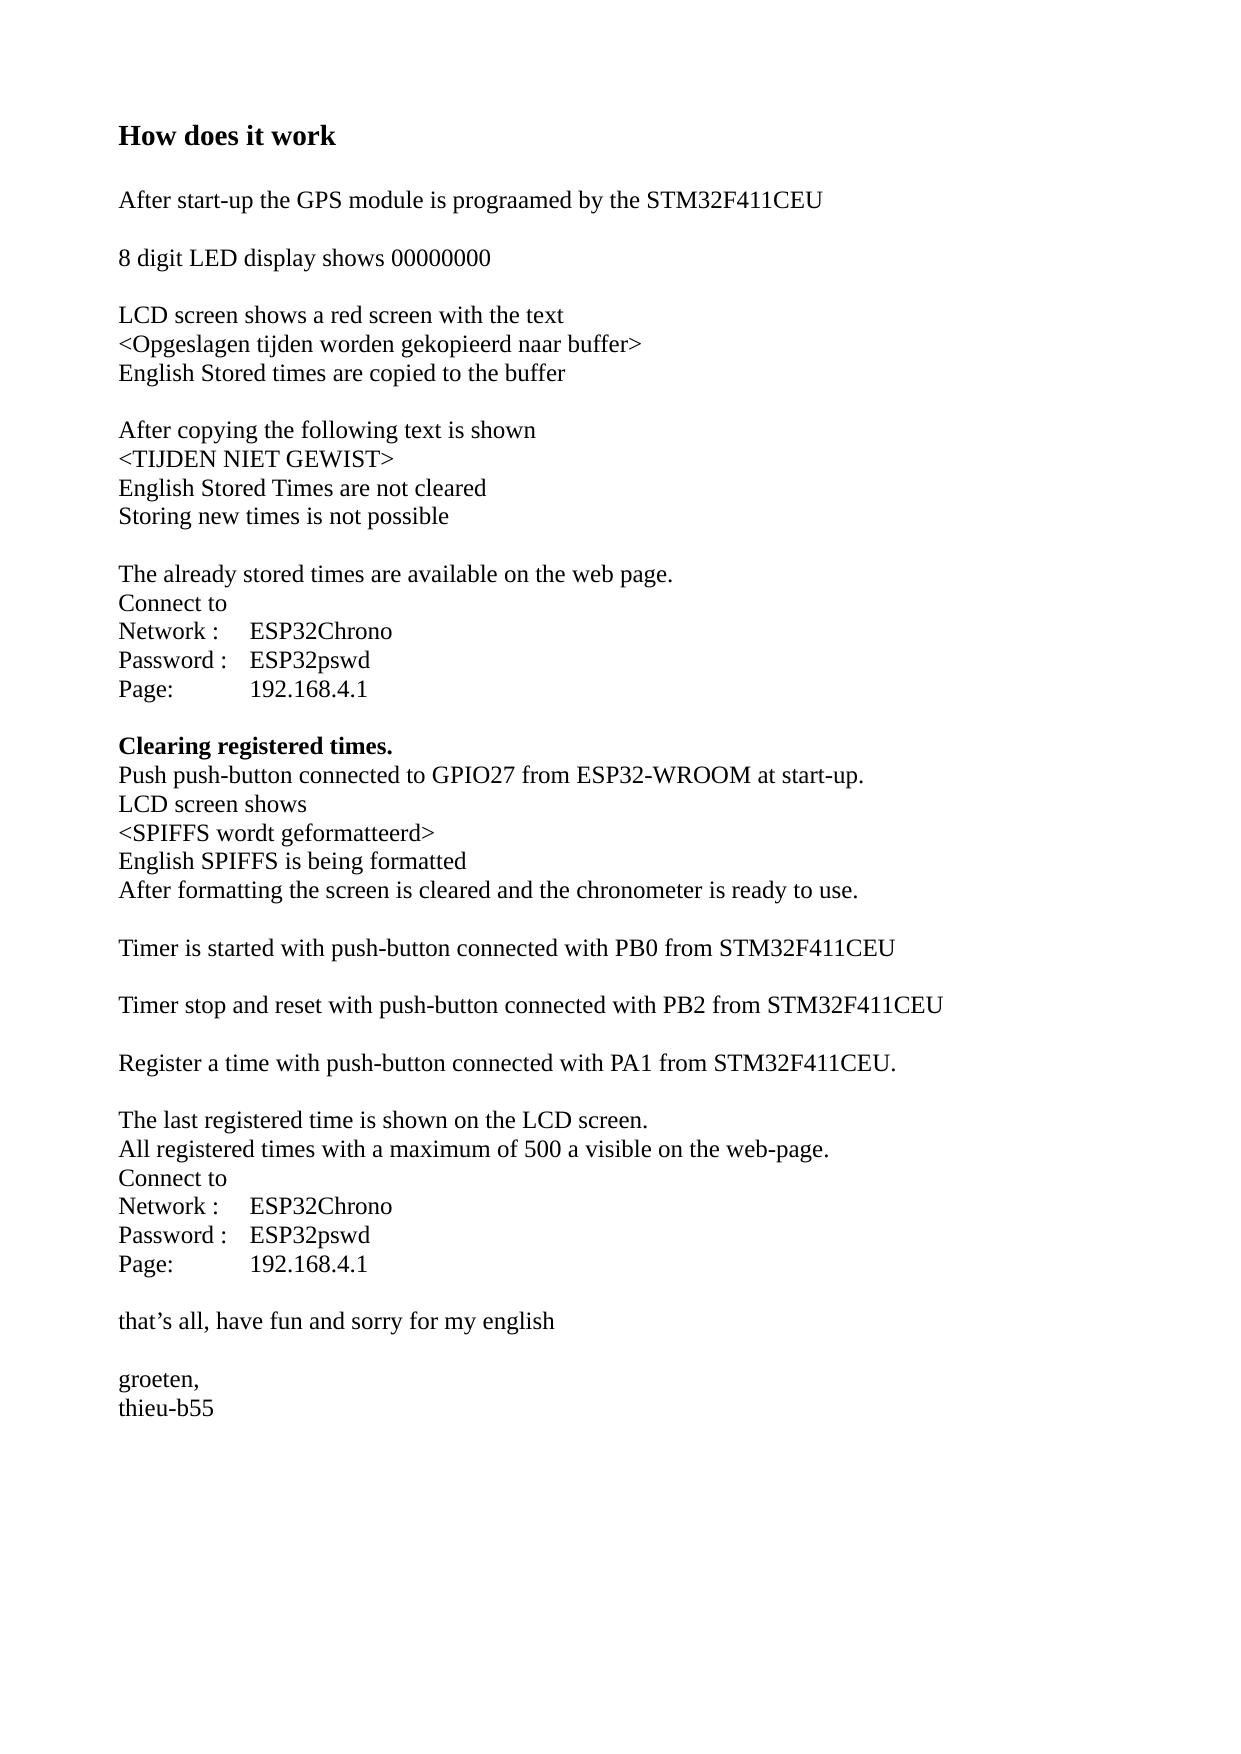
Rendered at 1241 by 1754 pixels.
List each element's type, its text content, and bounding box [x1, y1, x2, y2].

text Network : ESP32Chrono [118, 616, 1122, 645]
text All registered times with a maximum of 500 a visible on the web-page. [118, 1134, 1122, 1163]
text LCD screen shows [118, 789, 1122, 818]
text Clearing registered times. [118, 731, 1122, 760]
text that’s all, have fun and sorry for my english [118, 1306, 1122, 1335]
text LCD screen shows a red screen with the text [118, 300, 1122, 329]
text Register a time with push-button connected with PA1 from STM32F411CEU. [118, 1048, 1122, 1076]
text thieu-b55 [118, 1393, 1122, 1421]
text Page: 192.168.4.1 [118, 1249, 1122, 1278]
text Timer stop and reset with push-button connected with PB2 from STM32F411CEU [118, 990, 1122, 1019]
text Page: 192.168.4.1 [118, 674, 1122, 703]
text <TIJDEN NIET GEWIST> [118, 444, 1122, 473]
text After start-up the GPS module is prograamed by the STM32F411CEU [118, 185, 1122, 214]
text 8 digit LED display shows 00000000 [118, 243, 1122, 271]
text Storing new times is not possible [118, 501, 1122, 530]
text How does it work [118, 118, 1122, 152]
text Network : ESP32Chrono [118, 1191, 1122, 1220]
text After formatting the screen is cleared and the chronometer is ready to use. [118, 875, 1122, 904]
text Timer is started with push-button connected with PB0 from STM32F411CEU [118, 933, 1122, 961]
text <SPIFFS wordt geformatteerd> [118, 818, 1122, 846]
text Connect to [118, 1163, 1122, 1191]
text English Stored times are copied to the buffer [118, 358, 1122, 386]
text English SPIFFS is being formatted [118, 846, 1122, 875]
text After copying the following text is shown [118, 415, 1122, 444]
text Connect to [118, 588, 1122, 616]
text Push push-button connected to GPIO27 from ESP32-WROOM at start-up. [118, 760, 1122, 789]
text Password : ESP32pswd [118, 645, 1122, 674]
text English Stored Times are not cleared [118, 473, 1122, 501]
text <Opgeslagen tijden worden gekopieerd naar buffer> [118, 329, 1122, 358]
text The last registered time is shown on the LCD screen. [118, 1105, 1122, 1134]
text The already stored times are available on the web page. [118, 559, 1122, 588]
text Password : ESP32pswd [118, 1220, 1122, 1249]
text groeten, [118, 1364, 1122, 1393]
